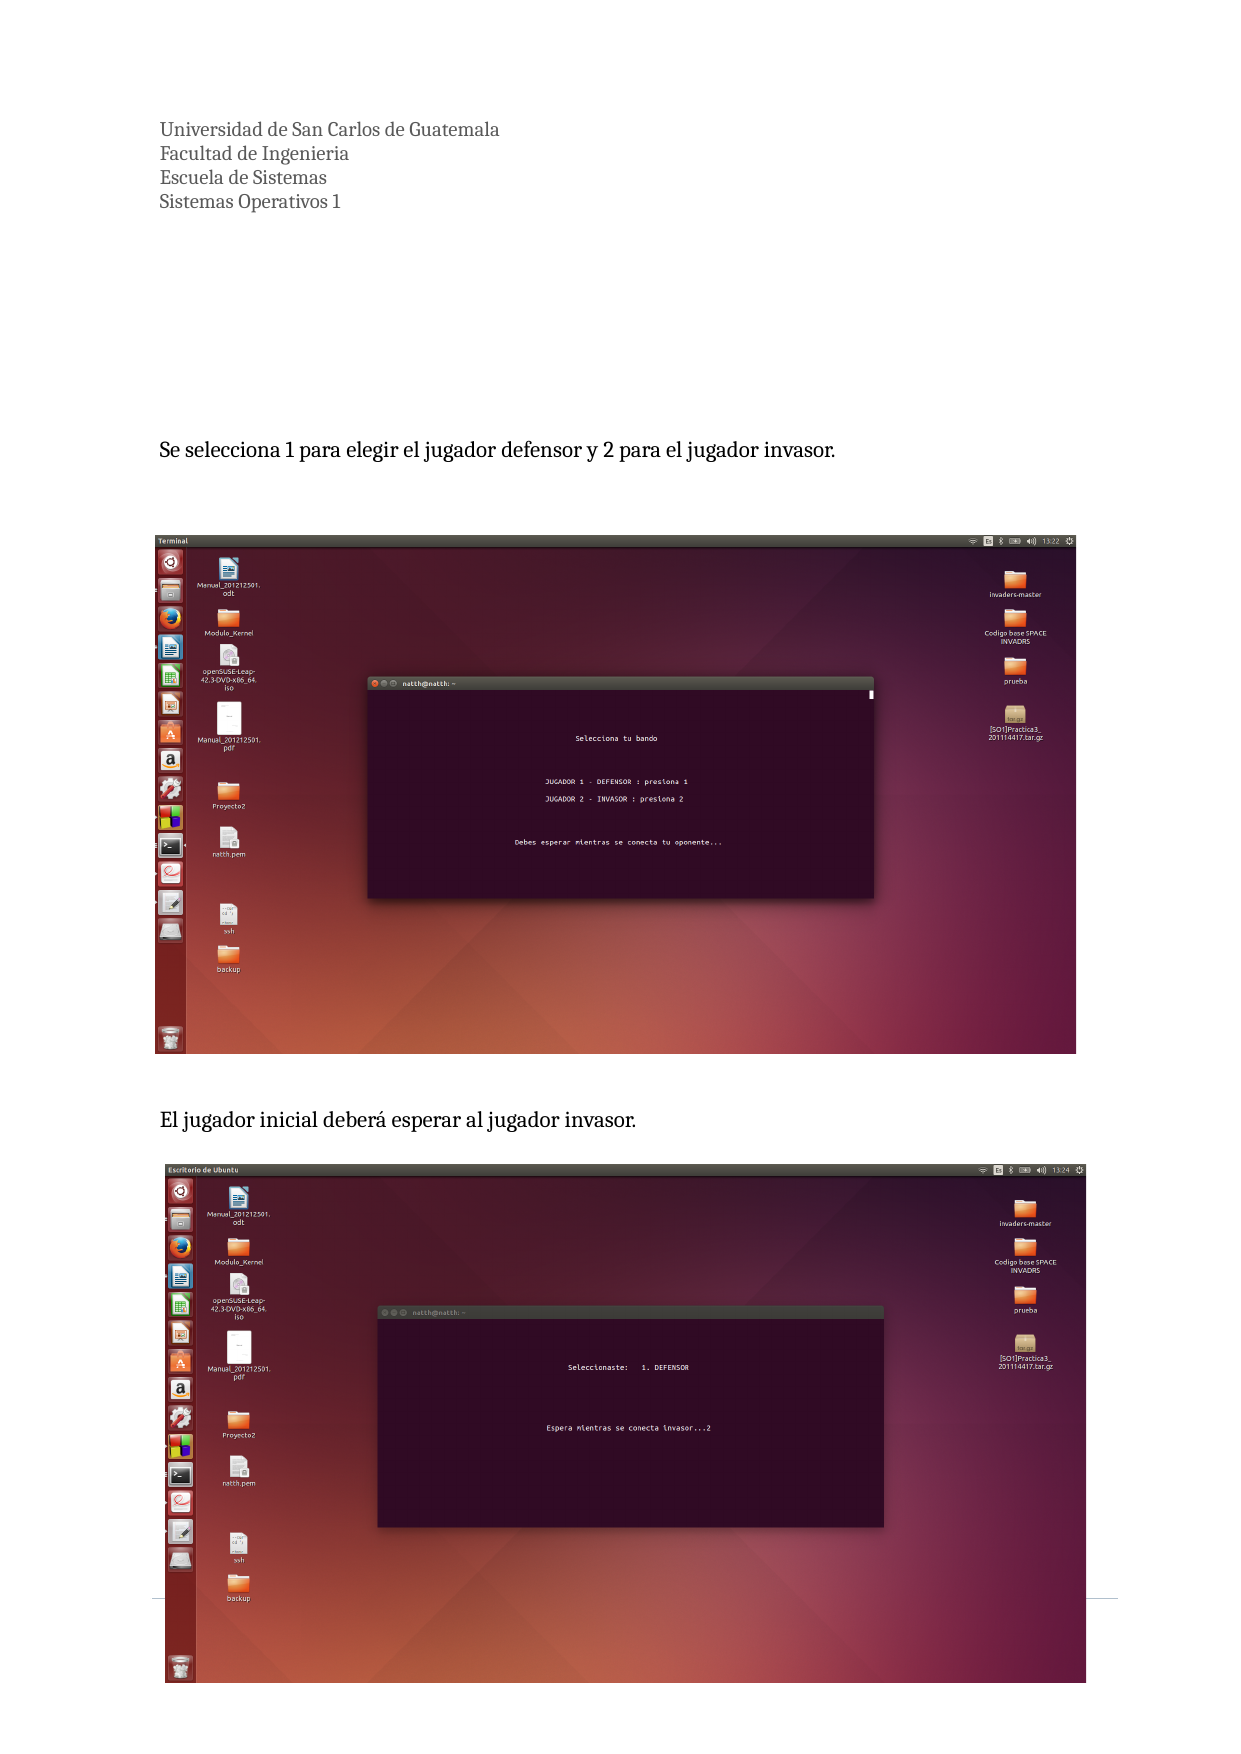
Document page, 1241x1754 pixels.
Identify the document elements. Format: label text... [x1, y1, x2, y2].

list Se selecciona 1 para elegir el jugador defensor y 2 para el jugador invasor. [159, 436, 1081, 463]
picture [165, 1164, 1087, 1683]
picture [155, 535, 1077, 1054]
text El jugador inicial deberá esperar al jugador invasor. [159, 1107, 1081, 1133]
